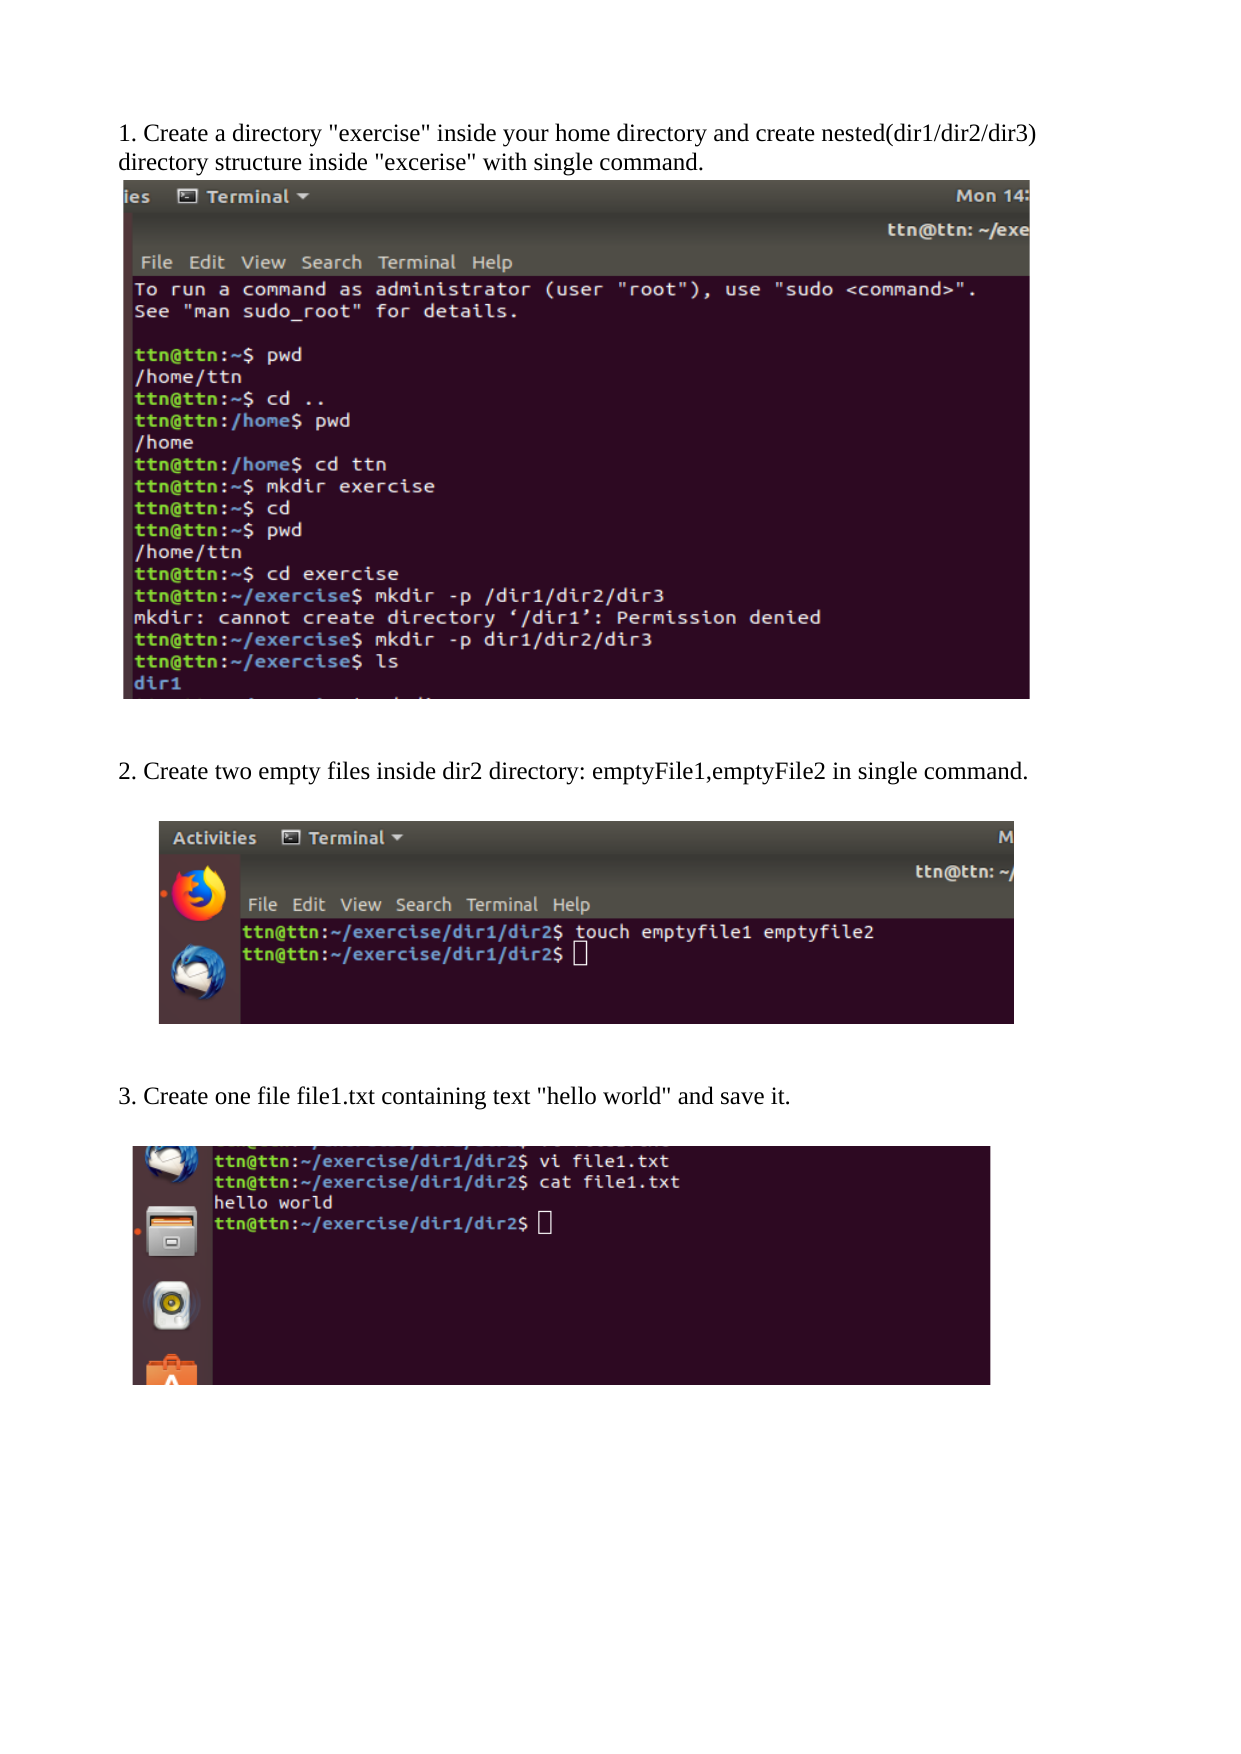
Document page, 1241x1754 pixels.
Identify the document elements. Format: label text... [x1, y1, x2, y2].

text 1. Create a directory "exercise" inside your home directory and create nested(dir1/dir2/dir3) directory structure inside "excerise" with single command. [118, 118, 1122, 176]
text 3. Create one file file1.txt containing text "hello world" and save it. [118, 1081, 1122, 1110]
text 2. Create two empty files inside dir2 directory: emptyFile1,emptyFile2 in single command. [118, 756, 1122, 785]
picture [123, 180, 429, 699]
